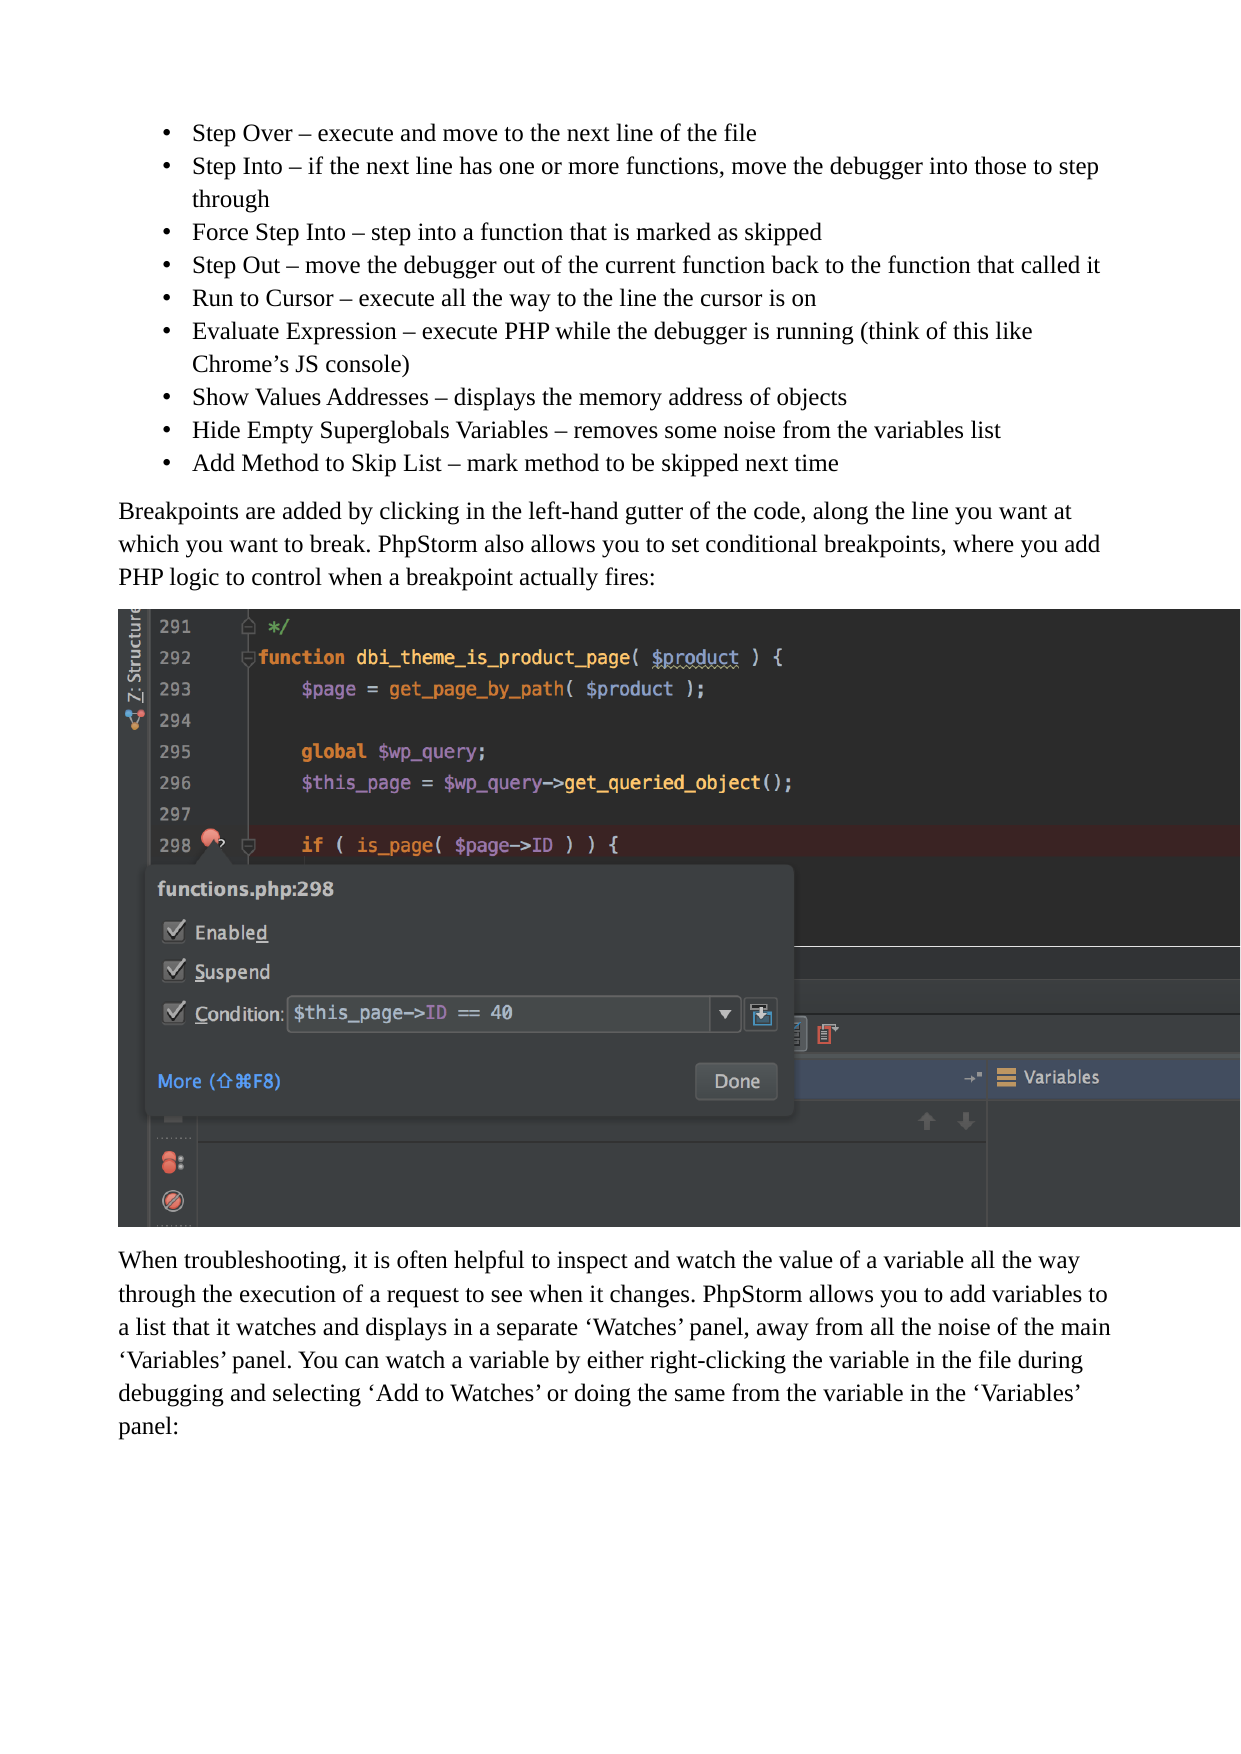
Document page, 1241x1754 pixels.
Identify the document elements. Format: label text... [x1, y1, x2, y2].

text Breakpoints are added by clicking in the left-hand gutter of the code, along the line you want at which you want to break. PhpStorm also allows you to set conditional breakpoints, where you add PHP logic to control when a breakpoint actually fires: [118, 496, 1122, 591]
list Evaluate Expression – execute PHP while the debugger is running (think of this like Chrome’s JS console) [162, 316, 1122, 378]
list Run to Cursor – execute all the way to the line the cursor is on [162, 283, 1122, 312]
list Hide Empty Superglobals Variables – removes some noise from the variables list [162, 415, 1122, 444]
list Show Values Addresses – displays the memory address of objects [162, 382, 1122, 411]
list Step Out – move the debugger out of the current function back to the function that called it [162, 250, 1122, 279]
list Force Step Into – step into a function that is marked as skipped [162, 217, 1122, 246]
list Step Over – execute and move to the next line of the file [162, 118, 1122, 147]
list Add Method to Skip List – mark method to be skipped next time [162, 448, 1122, 477]
list Step Into – if the next line has one or more functions, move the debugger into those to step through [162, 151, 1122, 213]
picture [118, 609, 1241, 1227]
text When troubleshooting, it is often helpful to inspect and watch the value of a variable all the way through the execution of a request to see when it changes. PhpStorm allows you to add variables to a list that it watches and displays in a separate ‘Watches’ panel, away from all the noise of the main ‘Variables’ panel. You can watch a variable by either right-clicking the variable in the file during debugging and selecting ‘Add to Watches’ or doing the same from the variable in the ‘Variables’ panel: [118, 1246, 1122, 1439]
